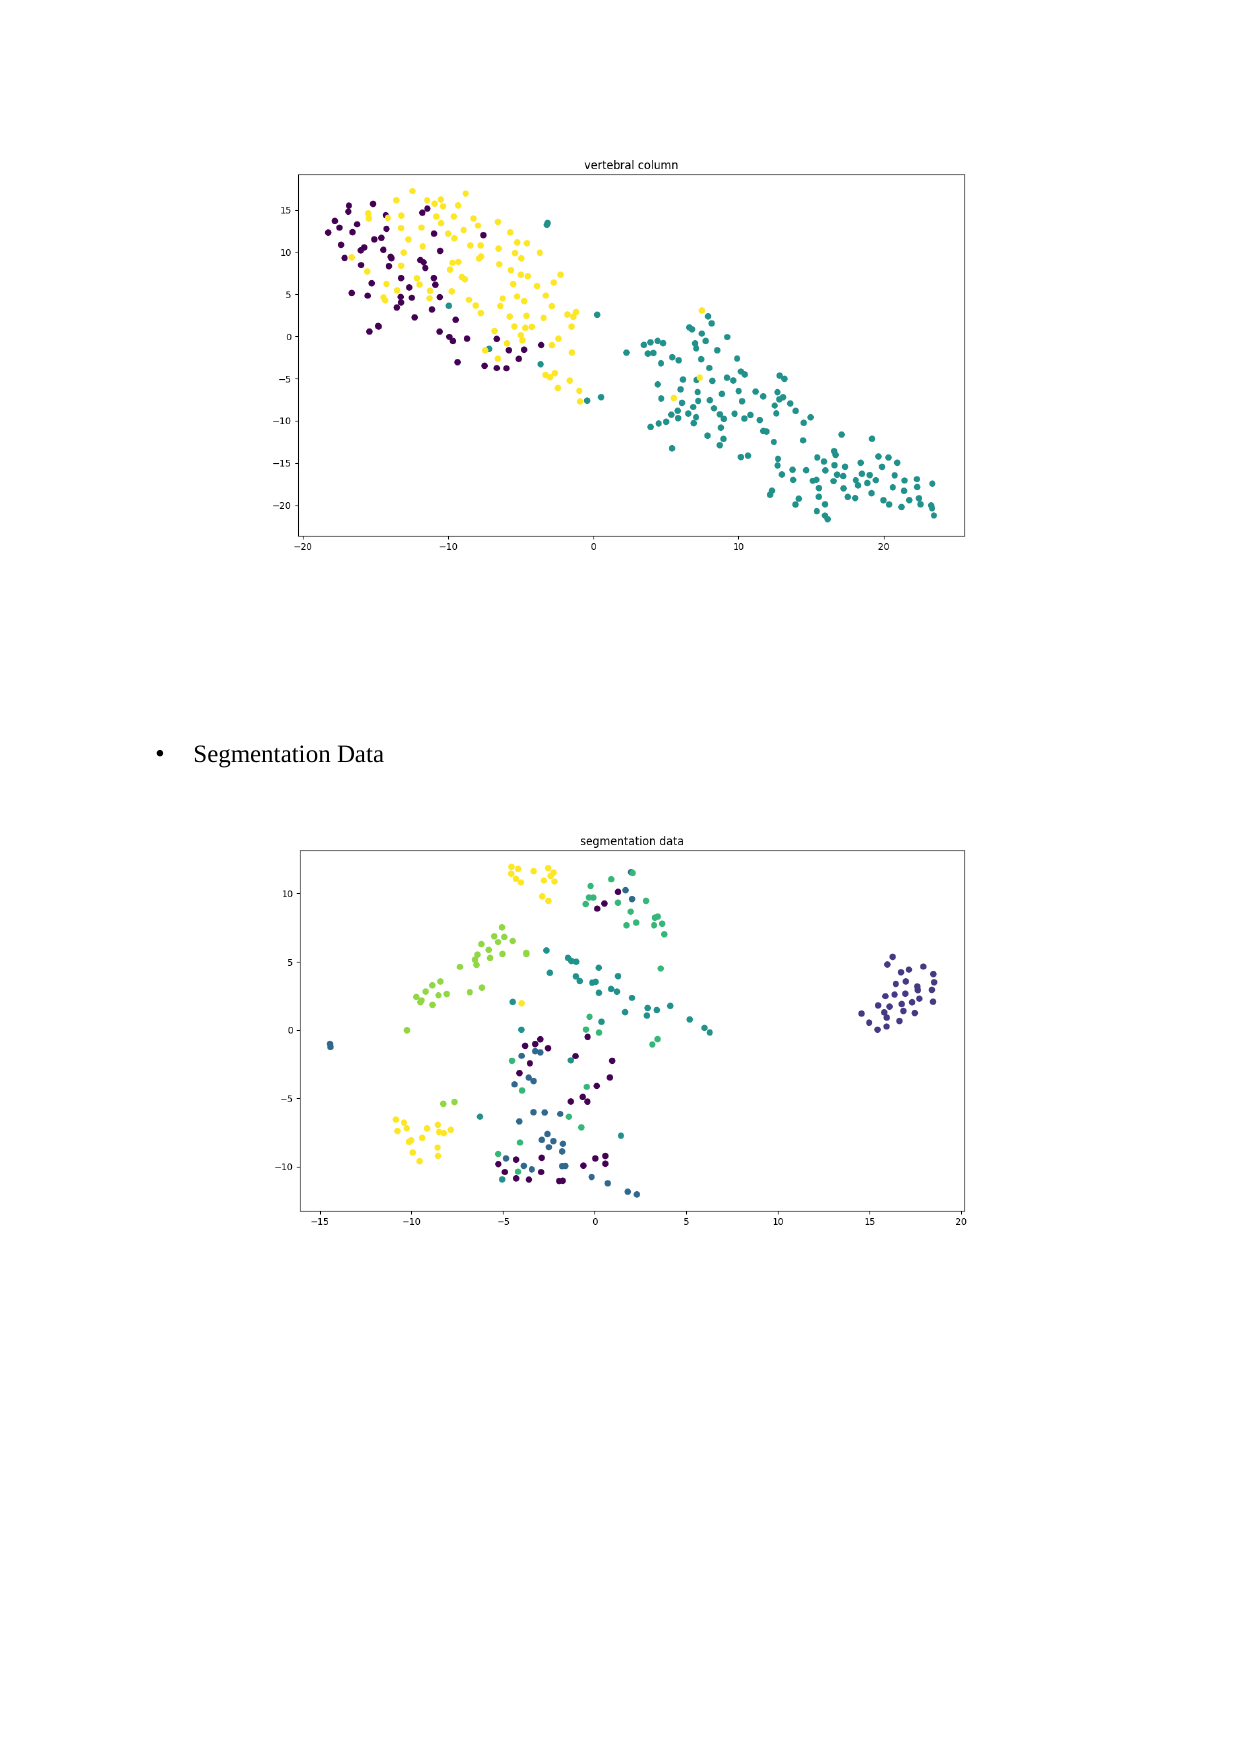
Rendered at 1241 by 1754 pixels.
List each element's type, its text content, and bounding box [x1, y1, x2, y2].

list Segmentation Data [156, 739, 1122, 768]
picture [192, 794, 1050, 1262]
picture [191, 118, 1050, 587]
